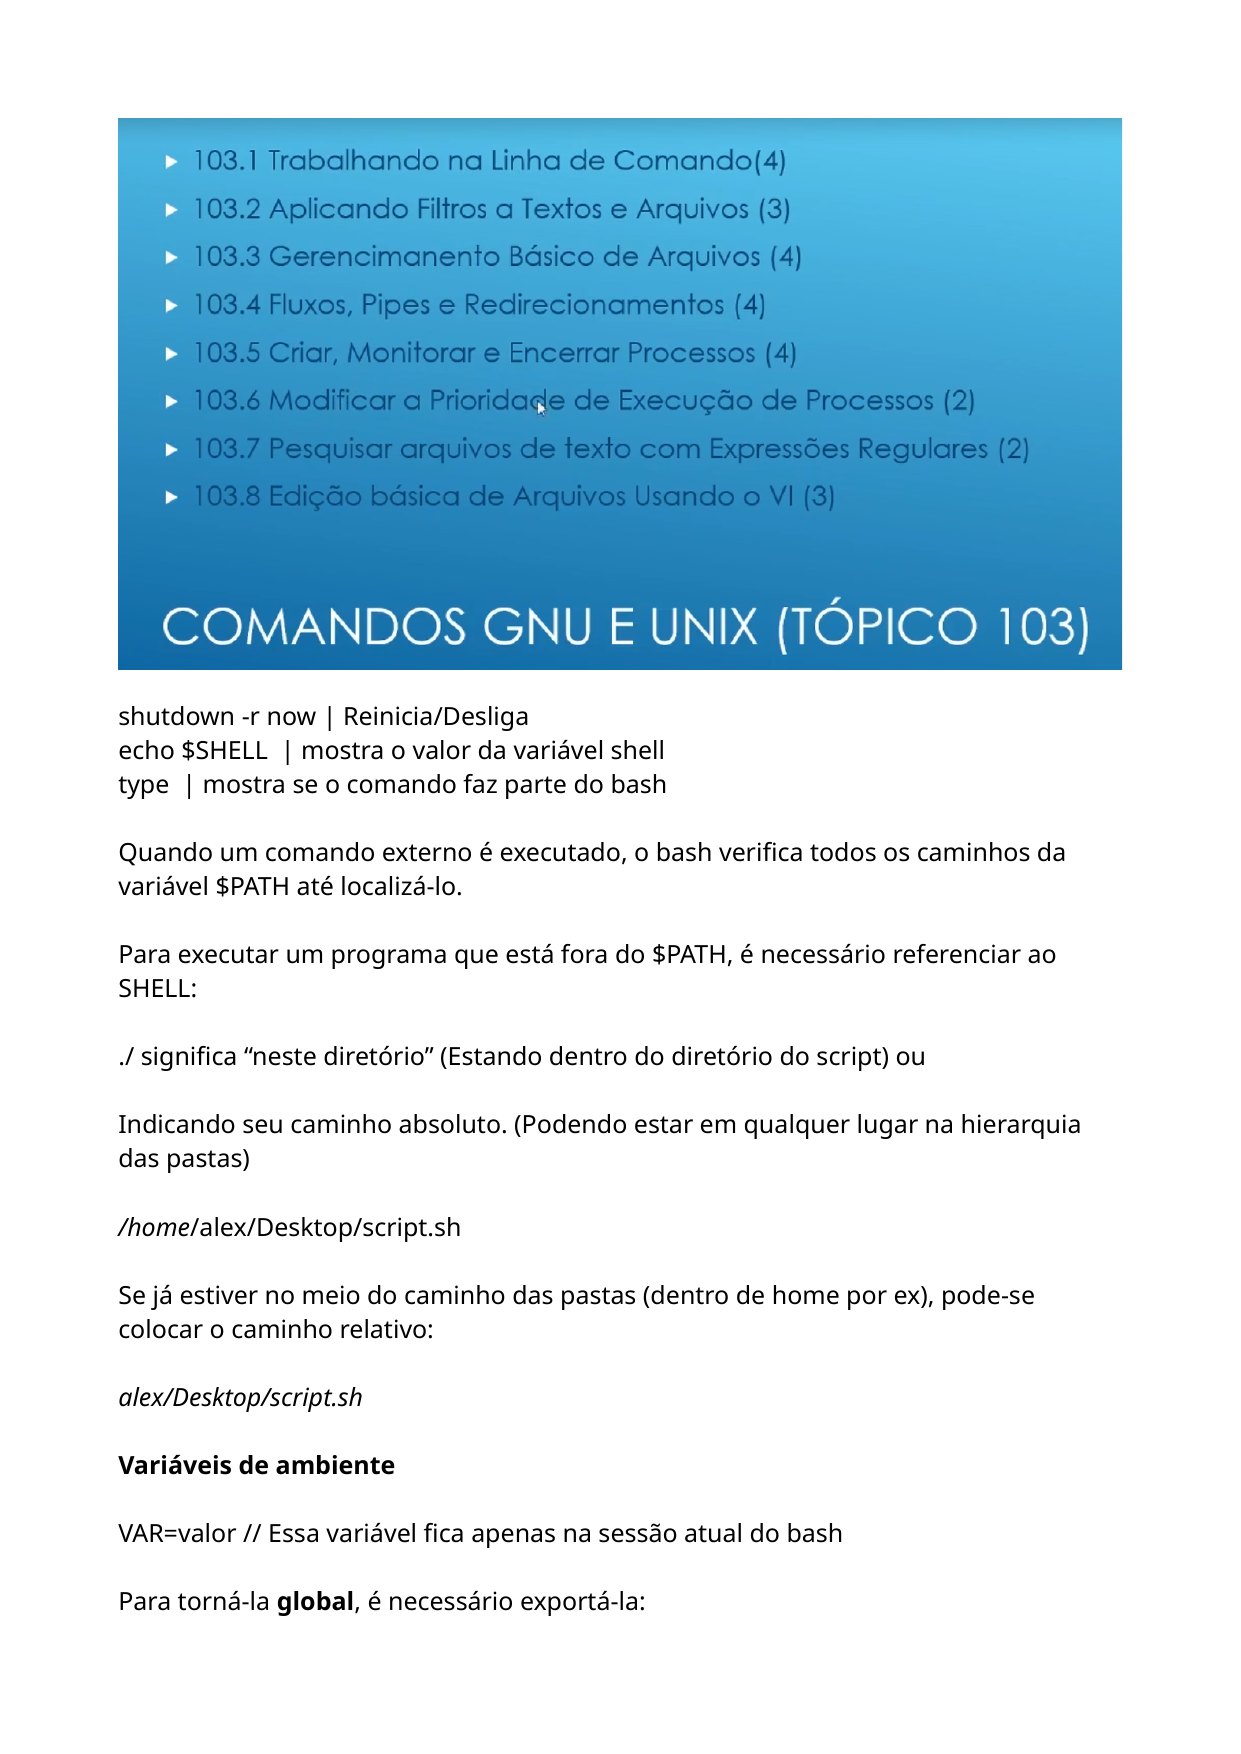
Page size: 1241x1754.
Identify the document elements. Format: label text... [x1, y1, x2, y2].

picture [118, 118, 1123, 670]
text type | mostra se o comando faz parte do bash [118, 766, 1122, 801]
text /home/alex/Desktop/script.sh [118, 1209, 1122, 1243]
text Para torná-la global, é necessário exportá-la: [118, 1584, 1122, 1618]
text alex/Desktop/script.sh [118, 1379, 1122, 1414]
text ./ significa “neste diretório” (Estando dentro do diretório do script) ou [118, 1039, 1122, 1073]
text Se já estiver no meio do caminho das pastas (dentro de home por ex), pode-se colocar o caminho relativo: [118, 1277, 1122, 1346]
text echo $SHELL | mostra o valor da variável shell [118, 732, 1122, 766]
text VAR=valor // Essa variável fica apenas na sessão atual do bash [118, 1516, 1122, 1550]
text shutdown -r now | Reinicia/Desliga [118, 698, 1122, 732]
text Quando um comando externo é executado, o bash verifica todos os caminhos da variável $PATH até localizá-lo. [118, 834, 1122, 903]
text Indicando seu caminho absoluto. (Podendo estar em qualquer lugar na hierarquia das pastas) [118, 1107, 1122, 1175]
text Variáveis de ambiente [118, 1448, 1122, 1482]
text Para executar um programa que está fora do $PATH, é necessário referenciar ao SHELL: [118, 937, 1122, 1005]
